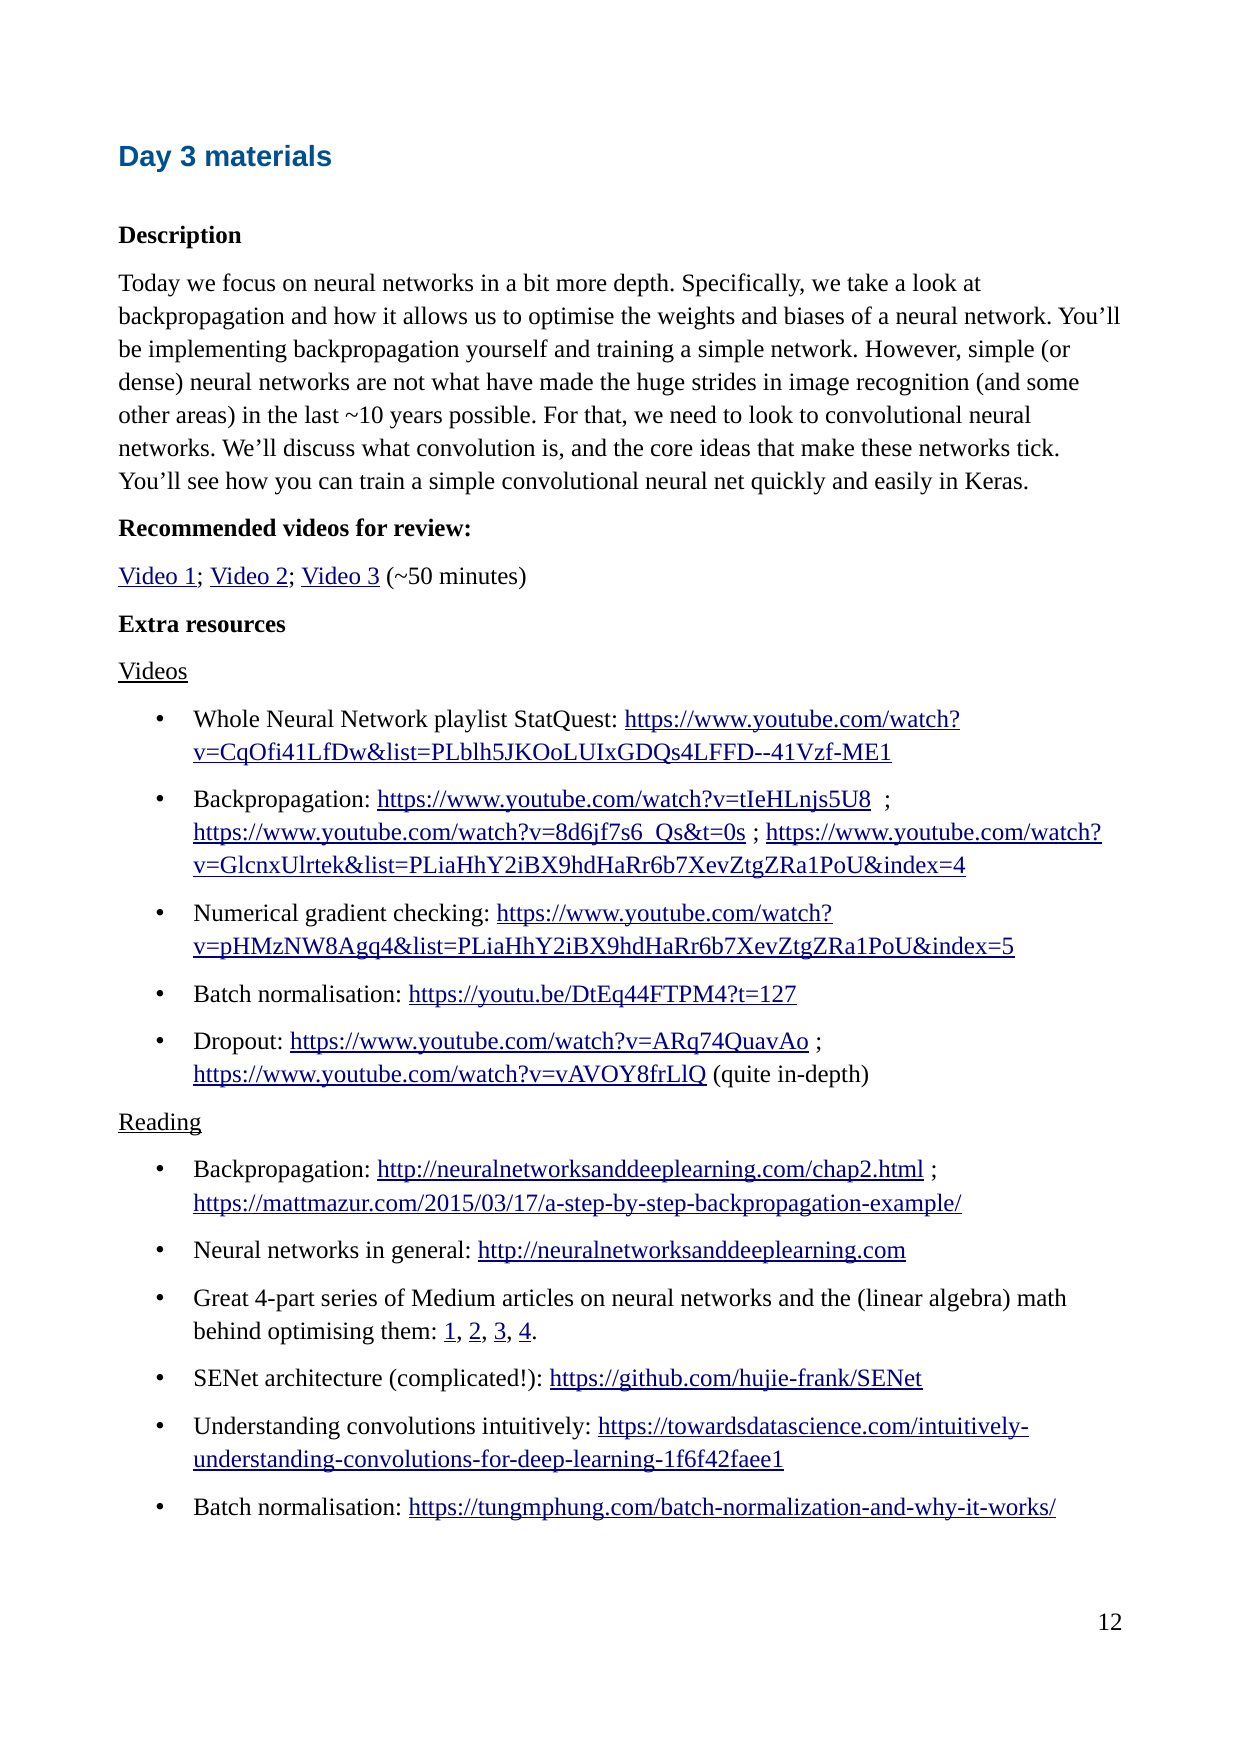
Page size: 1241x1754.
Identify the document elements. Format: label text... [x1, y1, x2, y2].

text Videos [118, 656, 1122, 685]
list SENet architecture (complicated!): https://github.com/hujie-frank/SENet [156, 1363, 1122, 1392]
list Numerical gradient checking: https://www.youtube.com/watch?v=pHMzNW8Agq4&list=PLiaHhY2iBX9hdHaRr6b7XevZtgZRa1PoU&index=5 [156, 898, 1122, 960]
list Neural networks in general: http://neuralnetworksanddeeplearning.com [156, 1235, 1122, 1264]
list Dropout: https://www.youtube.com/watch?v=ARq74QuavAo ; https://www.youtube.com/watch?v=vAVOY8frLlQ (quite in-depth) [156, 1026, 1122, 1088]
text Today we focus on neural networks in a bit more depth. Specifically, we take a look at backpropagation and how it allows us to optimise the weights and biases of a neural network. You’ll be implementing backpropagation yourself and training a simple network. However, simple (or dense) neural networks are not what have made the huge strides in image recognition (and some other areas) in the last ~10 years possible. For that, we need to look to convolutional neural networks. We’ll discuss what convolution is, and the core ideas that make these networks tick. You’ll see how you can train a simple convolutional neural net quickly and easily in Keras. [118, 268, 1122, 494]
subtitle Day 3 materials [118, 139, 1122, 172]
list Whole Neural Network playlist StatQuest: https://www.youtube.com/watch?v=CqOfi41LfDw&list=PLblh5JKOoLUIxGDQs4LFFD--41Vzf-ME1 [156, 704, 1122, 766]
list Batch normalisation: https://youtu.be/DtEq44FTPM4?t=127 [156, 979, 1122, 1007]
text Extra resources [118, 609, 1122, 637]
text Reading [118, 1107, 1122, 1136]
text Description [118, 220, 1122, 249]
list Backpropagation: https://www.youtube.com/watch?v=tIeHLnjs5U8 ; https://www.youtube.com/watch?v=8d6jf7s6_Qs&t=0s ; https://www.youtube.com/watch?v=GlcnxUlrtek&list=PLiaHhY2iBX9hdHaRr6b7XevZtgZRa1PoU&index=4 [156, 784, 1122, 879]
list Backpropagation: http://neuralnetworksanddeeplearning.com/chap2.html ; https://mattmazur.com/2015/03/17/a-step-by-step-backpropagation-example/ [156, 1154, 1122, 1216]
list Understanding convolutions intuitively: https://towardsdatascience.com/intuitively-understanding-convolutions-for-deep-learning-1f6f42faee1 [156, 1411, 1122, 1473]
list Great 4-part series of Medium articles on neural networks and the (linear algebra) math behind optimising them: 1, 2, 3, 4. [156, 1283, 1122, 1344]
text Recommended videos for review: [118, 513, 1122, 542]
list Batch normalisation: https://tungmphung.com/batch-normalization-and-why-it-works/ [156, 1492, 1122, 1520]
text Video 1; Video 2; Video 3 (~50 minutes) [118, 561, 1122, 590]
